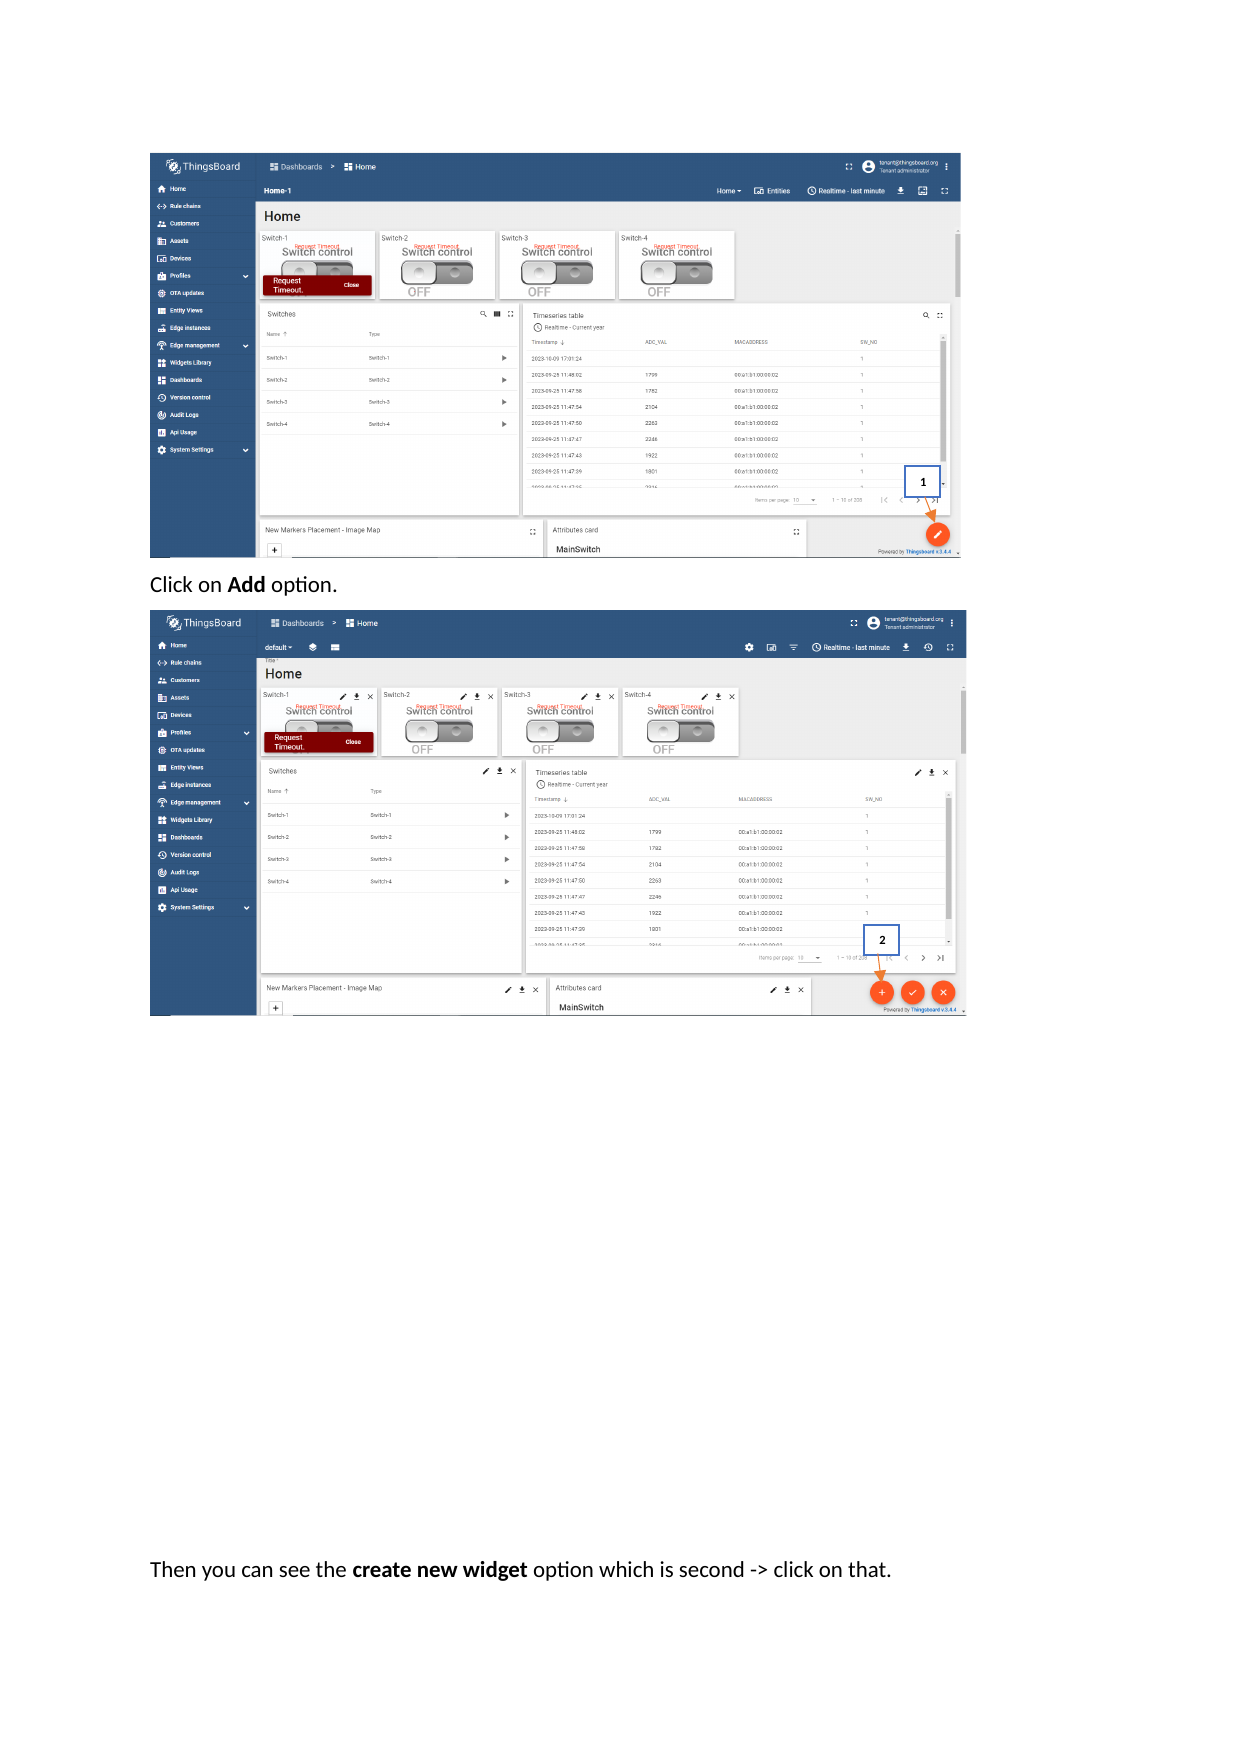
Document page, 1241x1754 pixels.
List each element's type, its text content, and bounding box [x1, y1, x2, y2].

picture [150, 150, 961, 558]
picture [150, 610, 967, 1016]
text Click on Add option. [150, 570, 1090, 598]
text Then you can see the create new widget option which is second -> click on that. [150, 1555, 1090, 1583]
